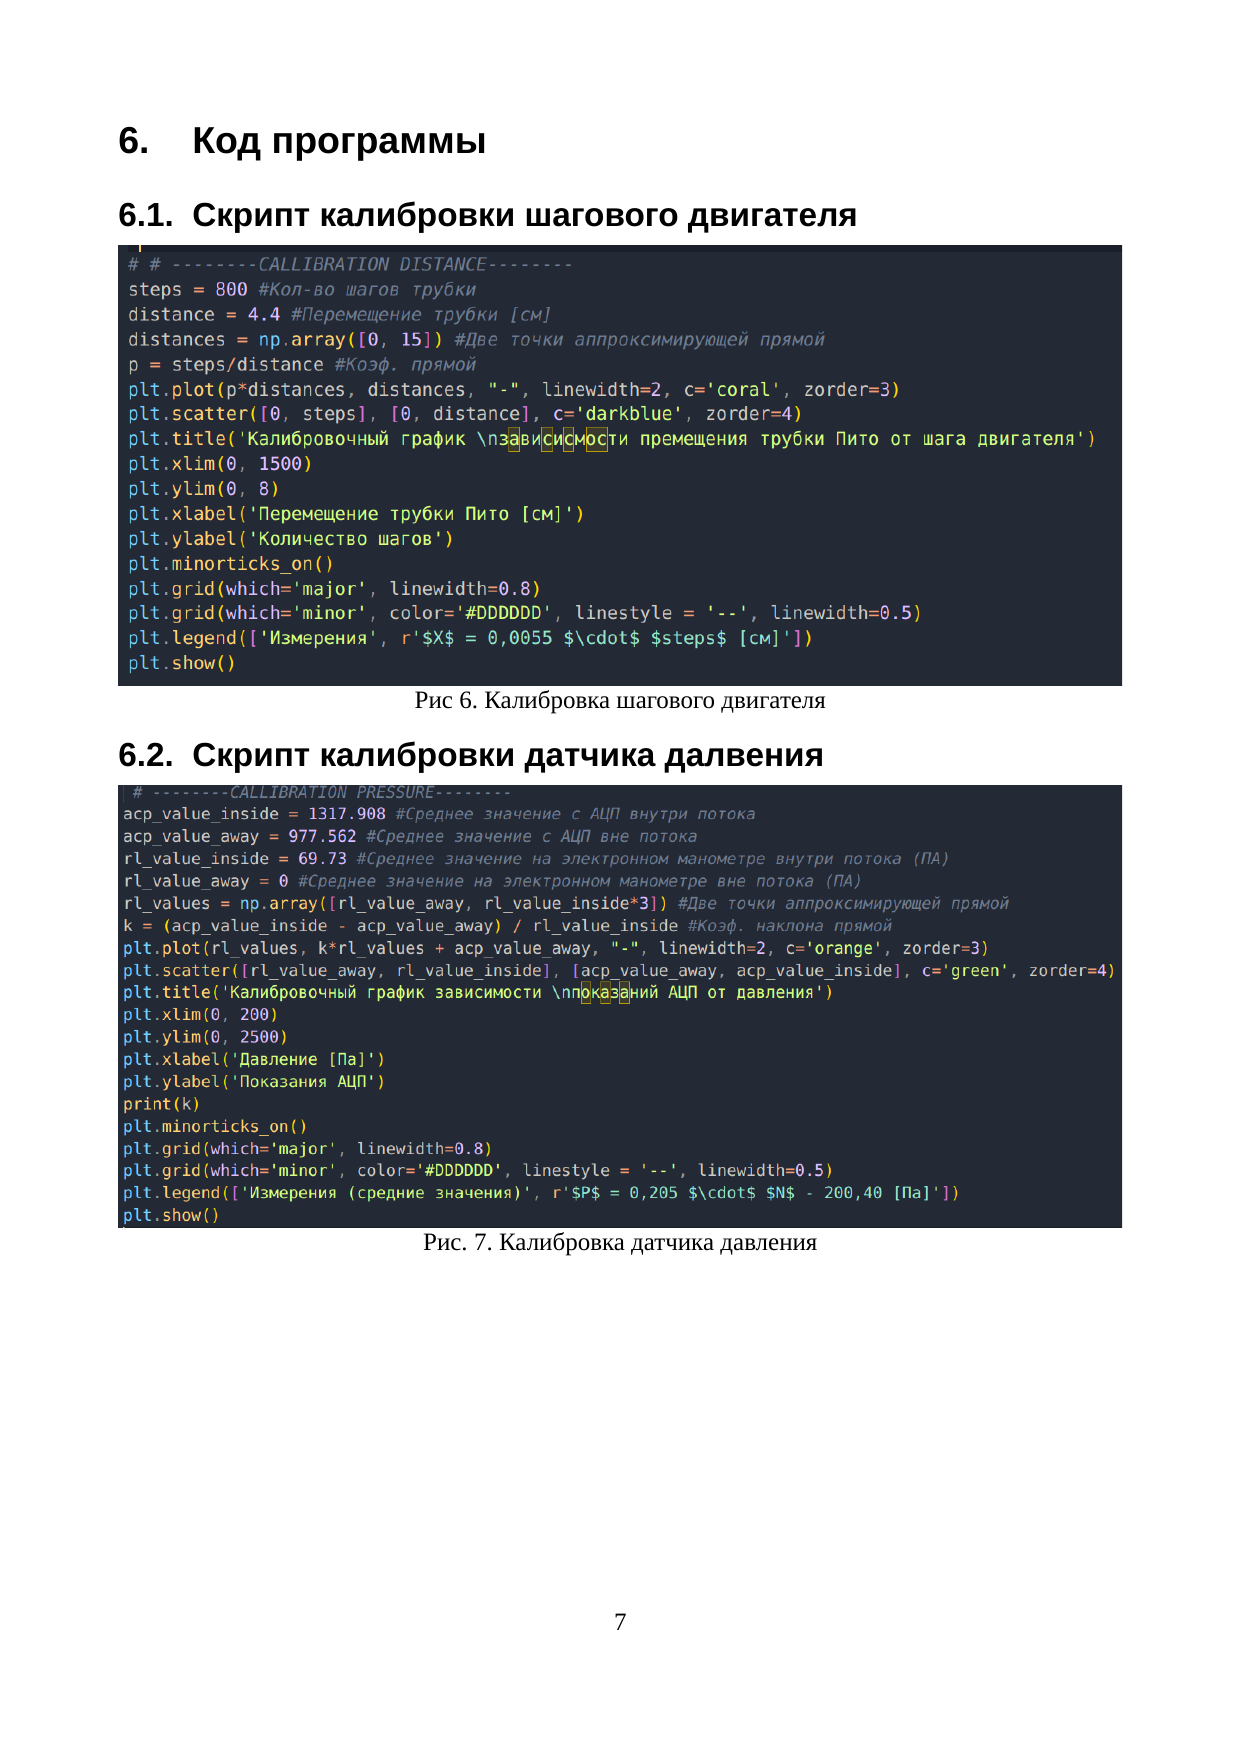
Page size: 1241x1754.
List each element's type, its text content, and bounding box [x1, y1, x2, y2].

subtitle Код программы [118, 118, 1122, 161]
picture [118, 785, 1123, 1228]
subtitle Скрипт калибровки датчика далвения [118, 735, 1122, 773]
text Рис. 7. Калибровка датчика давления [118, 1228, 1122, 1256]
picture [118, 245, 1123, 686]
subtitle Скрипт калибровки шагового двигателя [118, 194, 1122, 233]
text Рис 6. Калибровка шагового двигателя [118, 686, 1122, 714]
